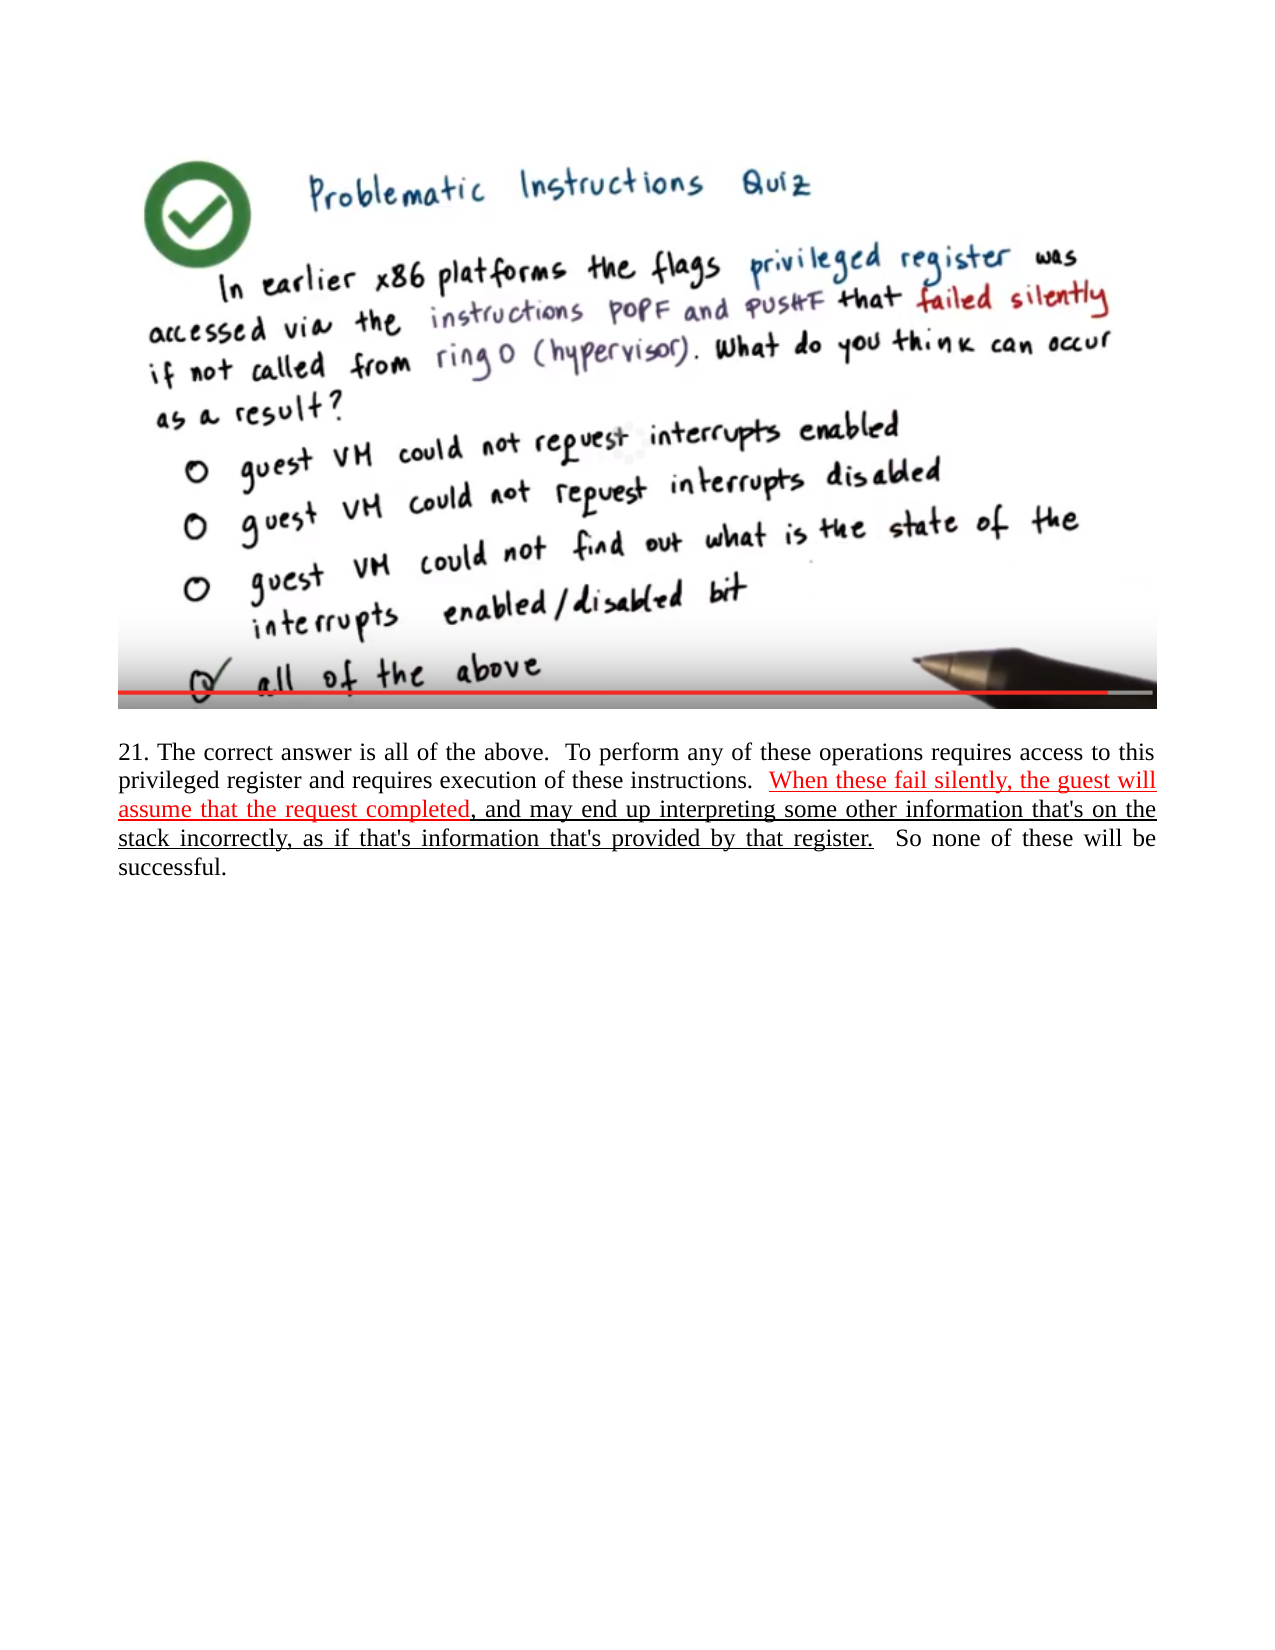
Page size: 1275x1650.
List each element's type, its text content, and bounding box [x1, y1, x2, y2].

text 21. The correct answer is all of the above. To perform any of these operations requires access to this privileged register and requires execution of these instructions. When these fail silently, the guest will assume that the request completed, and may end up interpreting some other information that's on the [118, 737, 1157, 819]
text stack incorrectly, as if that's information that's provided by that register. So none of these will be successful. [118, 821, 1157, 881]
picture [118, 146, 1157, 709]
